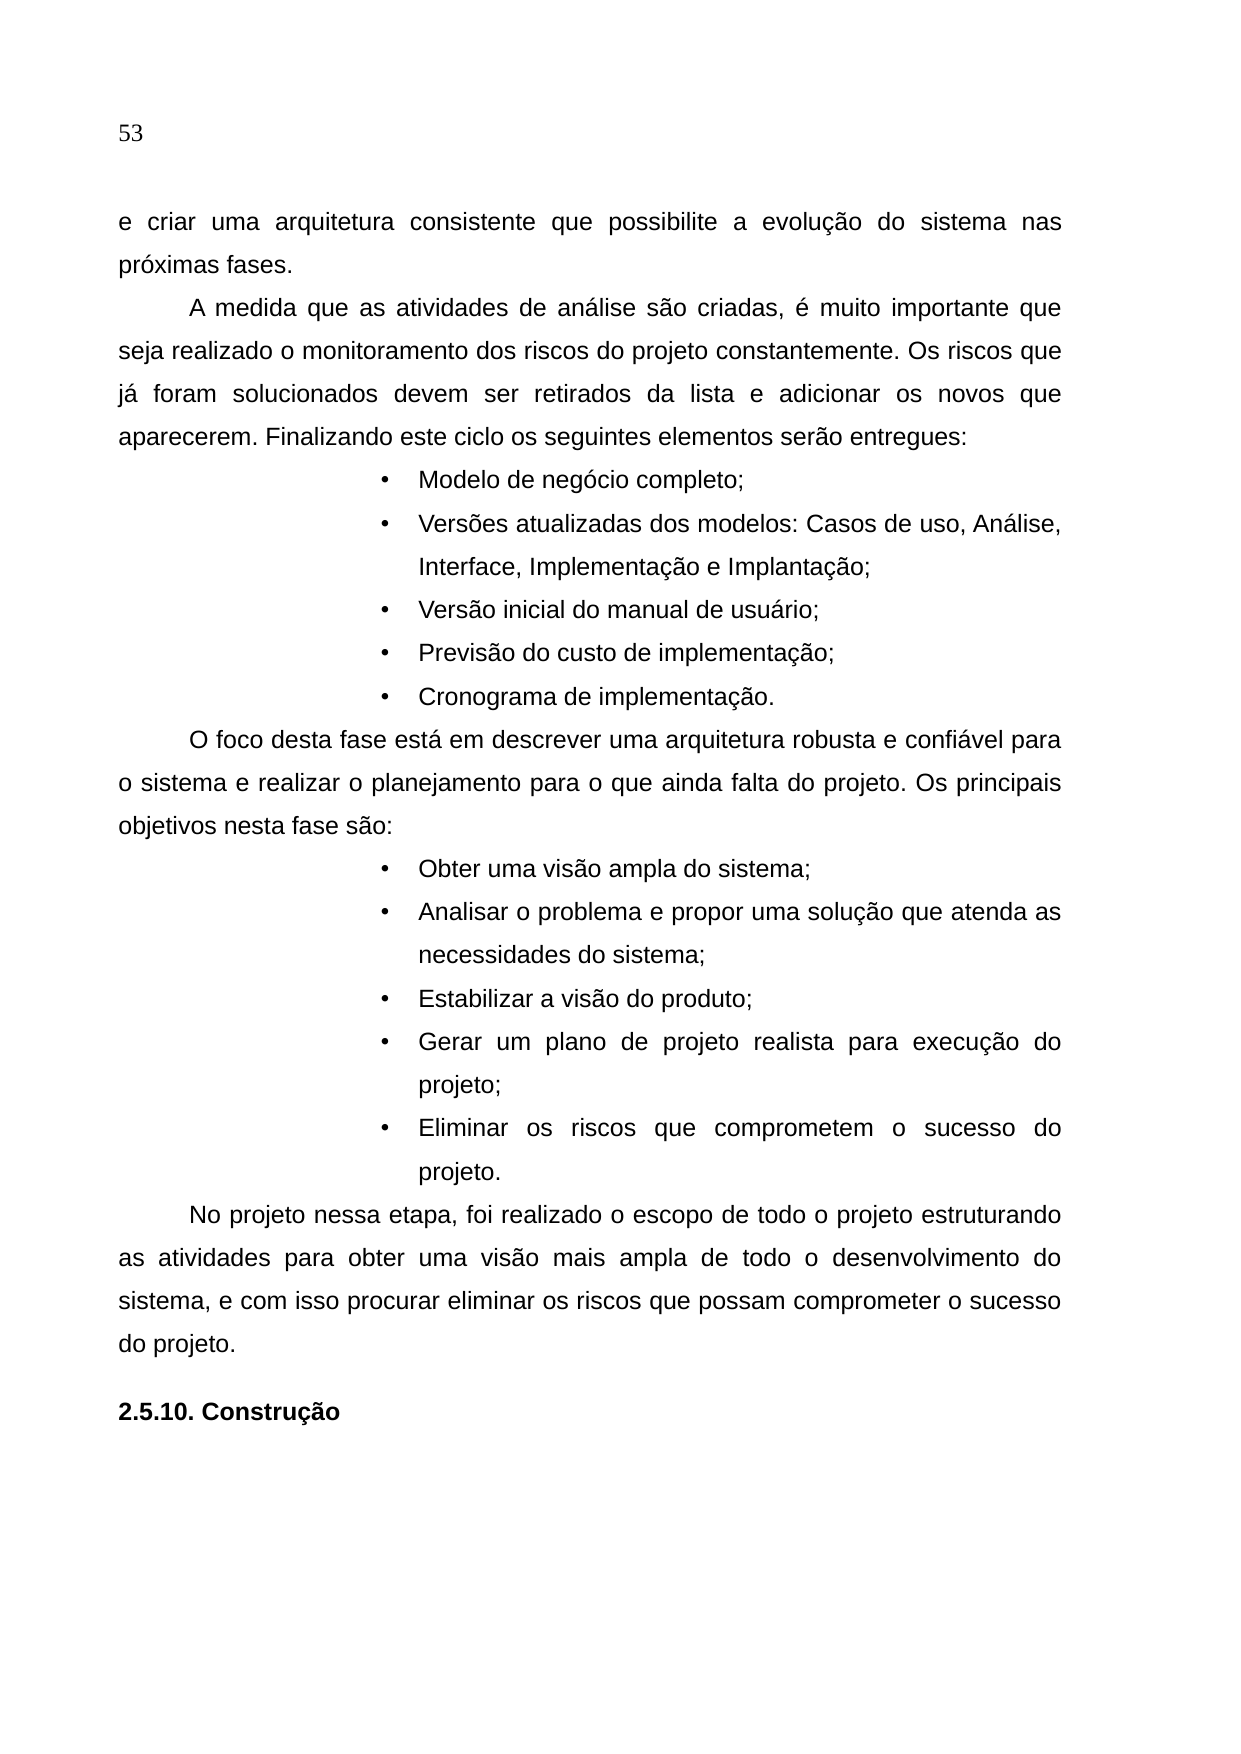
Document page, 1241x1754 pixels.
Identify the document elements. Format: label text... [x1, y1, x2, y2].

list Gerar um plano de projeto realista para execução do projeto; [381, 1027, 1063, 1099]
text O foco desta fase está em descrever uma arquitetura robusta e confiável para o sistema e realizar o planejamento para o que ainda falta do projeto. Os principais objetivos nesta fase são: [118, 725, 1063, 840]
text A medida que as atividades de análise são criadas, é muito importante que seja realizado o monitoramento dos riscos do projeto constantemente. Os riscos que já foram solucionados devem ser retirados da lista e adicionar os novos que aparecerem. Finalizando este ciclo os seguintes elementos serão entregues: [118, 293, 1063, 451]
list Eliminar os riscos que comprometem o sucesso do projeto. [381, 1113, 1063, 1185]
list Estabilizar a visão do produto; [381, 984, 1063, 1012]
list Obter uma visão ampla do sistema; [381, 854, 1063, 883]
subtitle 2.5.10. Construção [118, 1397, 1063, 1426]
list Cronograma de implementação. [381, 681, 1063, 710]
list Modelo de negócio completo; [381, 465, 1063, 494]
list Analisar o problema e propor uma solução que atenda as necessidades do sistema; [381, 897, 1063, 969]
list Versões atualizadas dos modelos: Casos de uso, Análise, Interface, Implementação e Implantação; [381, 509, 1063, 581]
list Previsão do custo de implementação; [381, 638, 1063, 667]
text No projeto nessa etapa, foi realizado o escopo de todo o projeto estruturando as atividades para obter uma visão mais ampla de todo o desenvolvimento do sistema, e com isso procurar eliminar os riscos que possam comprometer o sucesso do projeto. [118, 1199, 1063, 1358]
list Versão inicial do manual de usuário; [381, 595, 1063, 624]
text e criar uma arquitetura consistente que possibilite a evolução do sistema nas próximas fases. [118, 207, 1063, 278]
